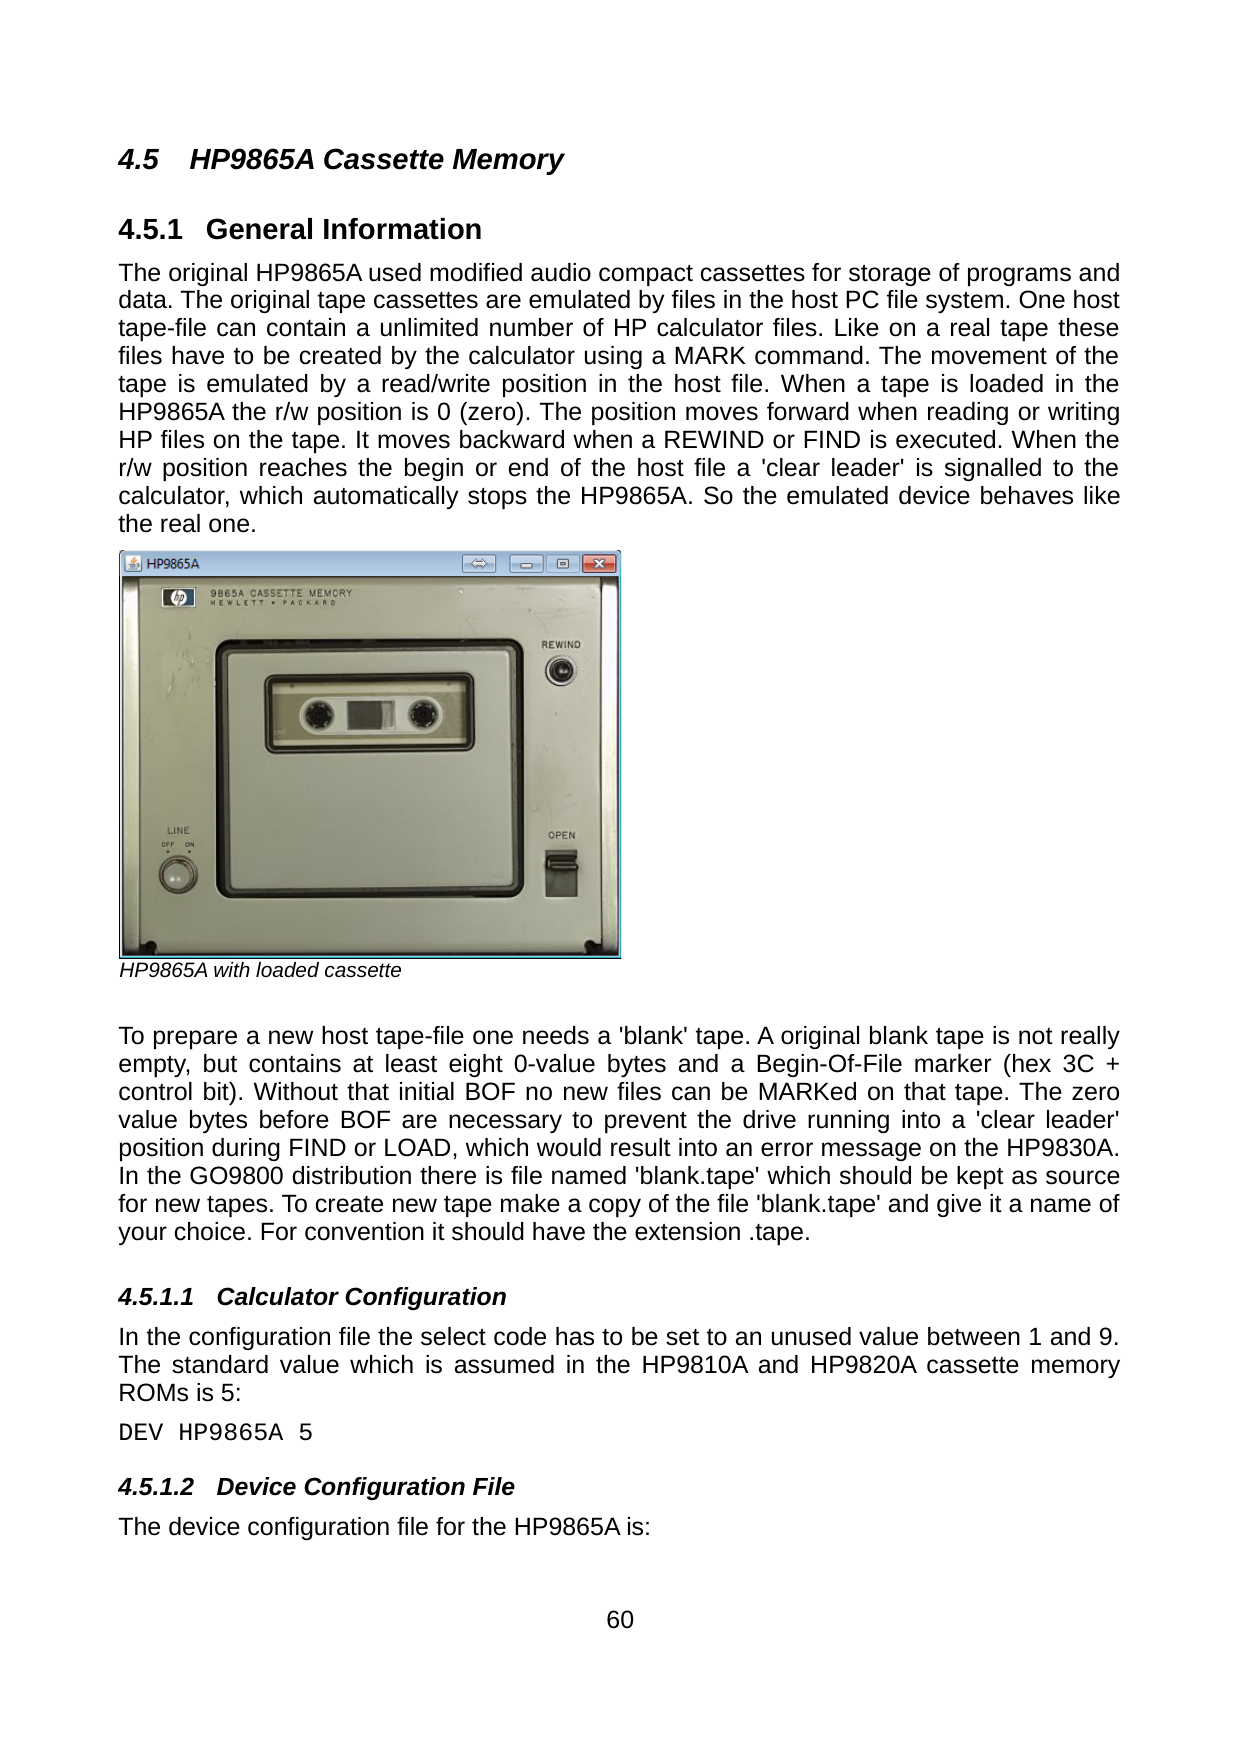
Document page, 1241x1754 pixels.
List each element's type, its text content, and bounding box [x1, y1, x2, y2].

text To prepare a new host tape-file one needs a 'blank' tape. A original blank tape is not really empty, but contains at least eight 0-value bytes and a Begin-Of-File marker (hex 3C + control bit). Without that initial BOF no new files can be MARKed on that tape. The zero value bytes before BOF are necessary to prevent the drive running into a 'clear leader' position during FIND or LOAD, which would result into an error message on the HP9830A. In the GO9800 distribution there is file named 'blank.tape' which should be kept as source for new tapes. To create new tape make a copy of the file 'blank.tape' and give it a name of your choice. For convention it should have the extension .tape. [118, 1022, 1122, 1245]
text The original HP9865A used modified audio compact cassettes for storage of programs and data. The original tape cassettes are emulated by files in the host PC file system. One host tape-file can contain a unlimited number of HP calculator files. Like on a real tape these files have to be created by the calculator using a MARK command. The movement of the tape is emulated by a read/write position in the host file. When a tape is loaded in the HP9865A the r/w position is 0 (zero). The position moves forward when reading or writing HP files on the tape. It moves backward when a REWIND or FIND is executed. When the r/w position reaches the begin or end of the host file a 'clear leader' is signalled to the calculator, which automatically stops the HP9865A. So the emulated device behaves like the real one. [118, 258, 1122, 537]
subtitle Calculator Configuration [118, 1283, 1122, 1311]
subtitle Device Configuration File [118, 1473, 1122, 1500]
subtitle HP9865A Cassette Memory [118, 143, 1122, 176]
text The device configuration file for the HP9865A is: [118, 1513, 1122, 1541]
text HP9865A with loaded cassette [119, 959, 621, 982]
subtitle General Information [118, 213, 1122, 246]
text DEV HP9865A 5 [118, 1419, 1122, 1448]
text In the configuration file the select code has to be set to an unused value between 1 and 9. The standard value which is assumed in the HP9810A and HP9820A cassette memory ROMs is 5: [118, 1323, 1122, 1407]
picture [119, 550, 622, 959]
